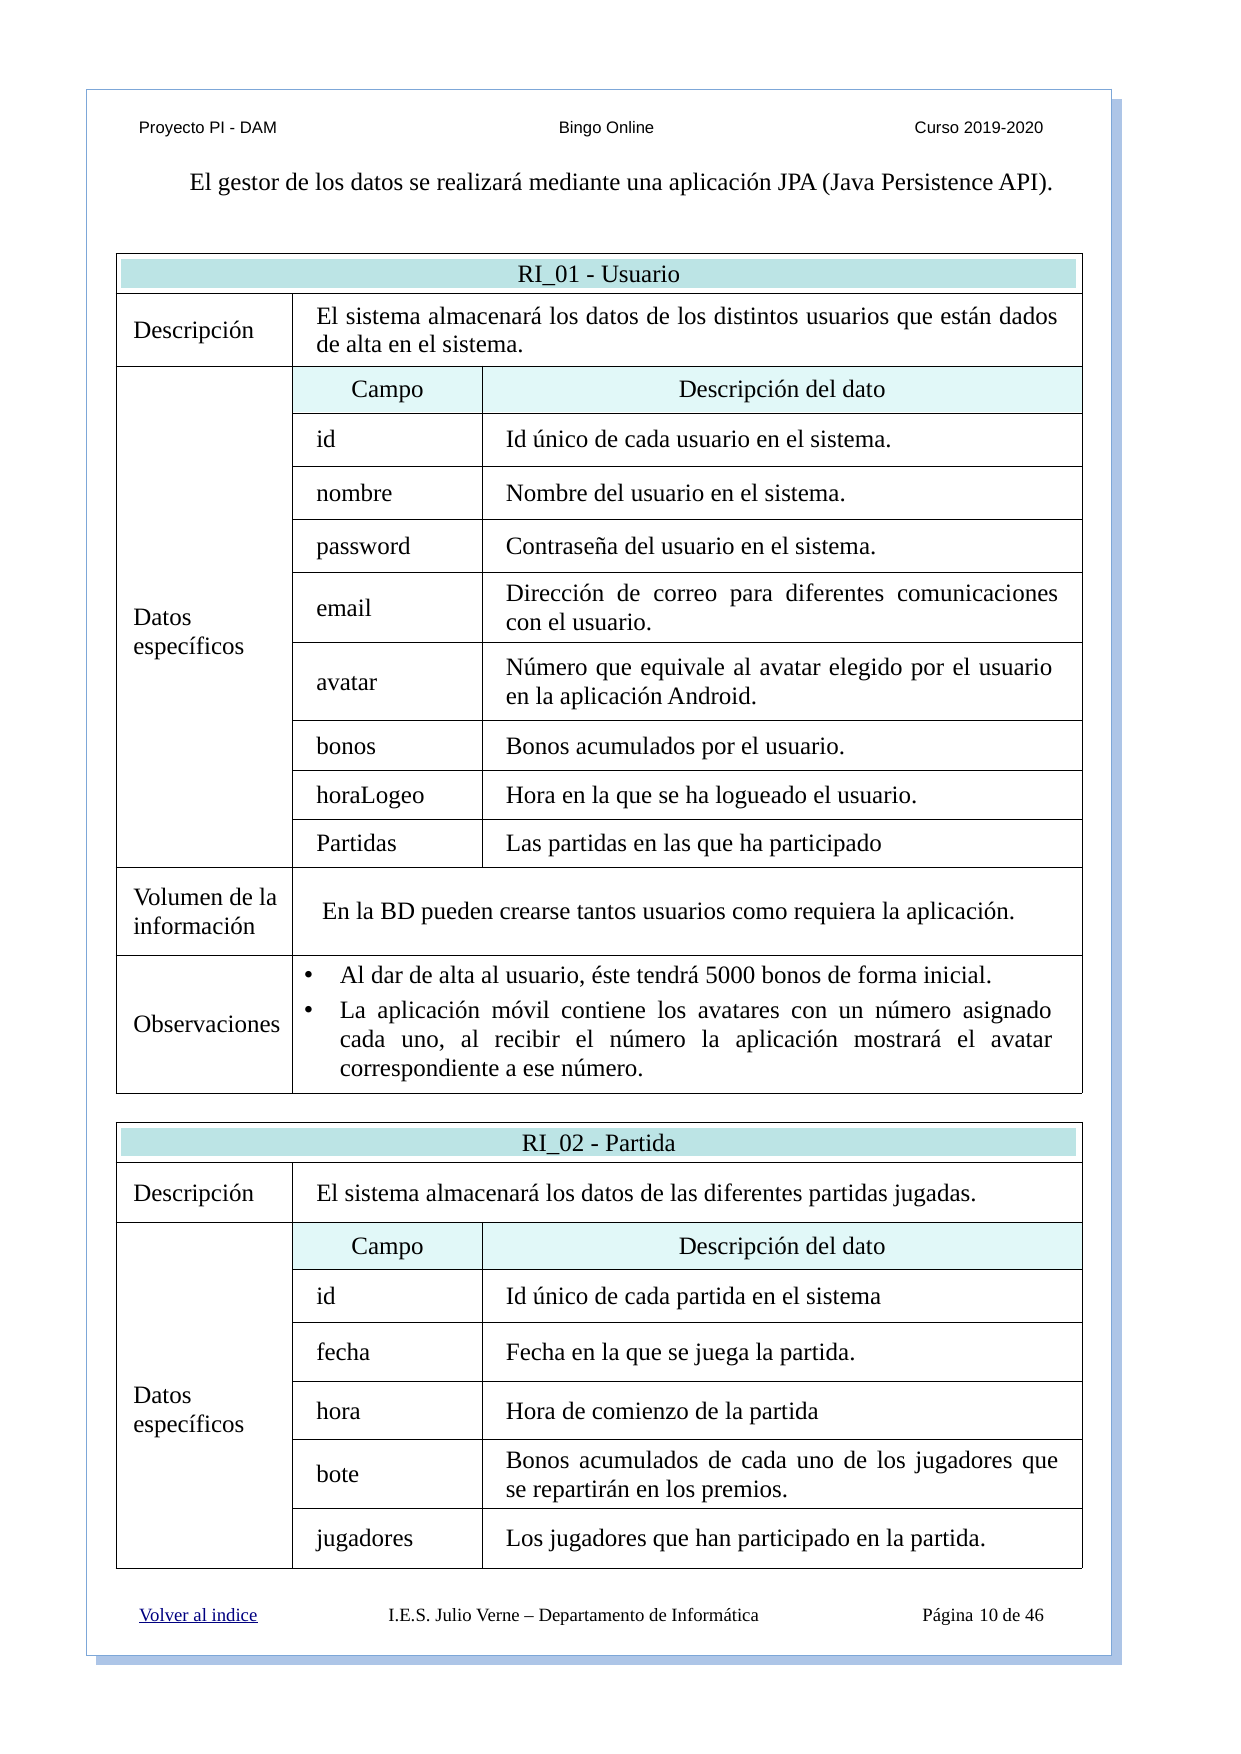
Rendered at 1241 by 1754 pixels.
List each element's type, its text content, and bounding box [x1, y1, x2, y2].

table_header RI_02 - Partida [117, 1123, 1082, 1162]
table_cell Campo [293, 367, 482, 412]
table_cell bonos [293, 721, 482, 770]
table_cell horaLogeo [293, 771, 482, 819]
table_cell Al dar de alta al usuario, éste tendrá 5000 bonos de forma inicial. La aplicación móvil contiene los avatares con un número asignado cada uno, al recibir el número la aplicación mostrará el avatar correspondiente a ese número. [293, 956, 1082, 1093]
table_cell Las partidas en las que ha participado [483, 820, 1082, 867]
table_cell Hora de comienzo de la partida [483, 1382, 1082, 1439]
table_cell Número que equivale al avatar elegido por el usuario en la aplicación Android. [483, 643, 1082, 720]
table_cell Contraseña del usuario en el sistema. [483, 520, 1082, 572]
table_header RI_01 - Usuario [117, 254, 1082, 293]
table_cell El sistema almacenará los datos de los distintos usuarios que están dados de alta en el sistema. [293, 294, 1082, 366]
table_cell Datos específicos [117, 367, 292, 867]
table_cell Bonos acumulados por el usuario. [483, 721, 1082, 770]
table_cell Volumen de la información [117, 868, 292, 954]
table_cell Nombre del usuario en el sistema. [483, 467, 1082, 519]
table_cell Bonos acumulados de cada uno de los jugadores que se repartirán en los premios. [483, 1440, 1082, 1508]
table_cell Fecha en la que se juega la partida. [483, 1323, 1082, 1381]
table_cell hora [293, 1382, 482, 1439]
table_cell En la BD pueden crearse tantos usuarios como requiera la aplicación. [293, 868, 1082, 954]
table_cell jugadores [293, 1509, 482, 1567]
table_cell email [293, 573, 482, 642]
table_cell Los jugadores que han participado en la partida. [483, 1509, 1082, 1567]
table_cell El sistema almacenará los datos de las diferentes partidas jugadas. [293, 1163, 1082, 1222]
table_cell Hora en la que se ha logueado el usuario. [483, 771, 1082, 819]
table_cell id [293, 1270, 482, 1322]
table_cell password [293, 520, 482, 572]
text El gestor de los datos se realizará mediante una aplicación JPA (Java Persistence API). [116, 167, 1082, 196]
table_cell fecha [293, 1323, 482, 1381]
table_cell nombre [293, 467, 482, 519]
table_cell Descripción [117, 1163, 292, 1222]
table_cell Dirección de correo para diferentes comunicaciones con el usuario. [483, 573, 1082, 642]
table_cell Descripción del dato [483, 1223, 1082, 1269]
table_cell Id único de cada usuario en el sistema. [483, 414, 1082, 466]
table_cell Campo [293, 1223, 482, 1269]
table_cell Id único de cada partida en el sistema [483, 1270, 1082, 1322]
table_cell Descripción del dato [483, 367, 1082, 412]
table_cell Partidas [293, 820, 482, 867]
table_cell Descripción [117, 294, 292, 366]
table_cell Observaciones [117, 956, 292, 1093]
table_cell avatar [293, 643, 482, 720]
table_cell Datos específicos [117, 1223, 292, 1567]
table_cell bote [293, 1440, 482, 1508]
table_cell id [293, 414, 482, 466]
